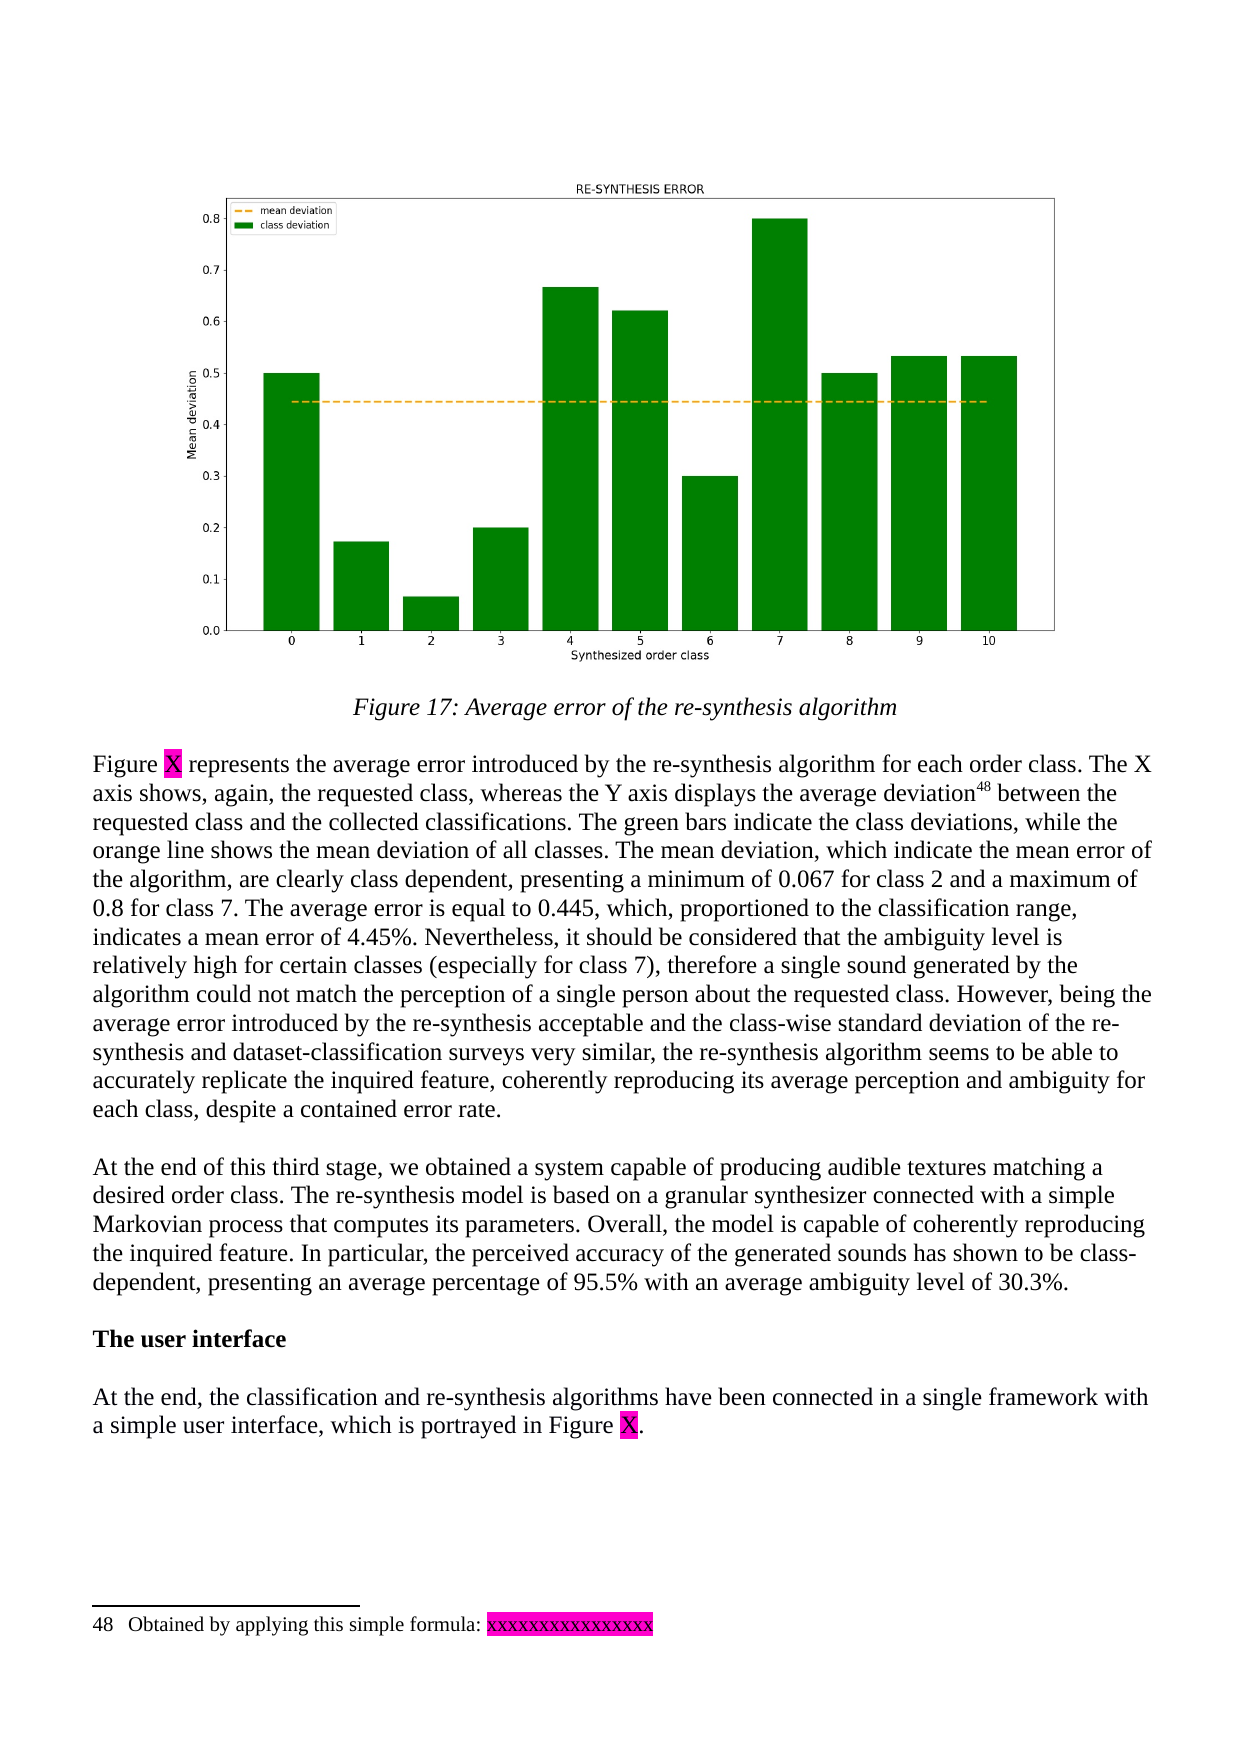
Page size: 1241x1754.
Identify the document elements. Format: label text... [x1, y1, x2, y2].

text At the end of this third stage, we obtained a system capable of producing audible textures matching a desired order class. The re-synthesis model is based on a granular synthesizer connected with a simple Markovian process that computes its parameters. Overall, the model is capable of coherently reproducing the inquired feature. In particular, the perceived accuracy of the generated sounds has shown to be class-dependent, presenting an average percentage of 95.5% with an average ambiguity level of 30.3%. [92, 1152, 1160, 1296]
text The user interface [92, 1324, 1160, 1353]
text Figure X represents the average error introduced by the re-synthesis algorithm for each order class. The X axis shows, again, the requested class, whereas the Y axis displays the average deviation between the requested class and the collected classifications. The green bars indicate the class deviations, while the orange line shows the mean deviation of all classes. The mean deviation, which indicate the mean error of the algorithm, are clearly class dependent, presenting a minimum of 0.067 for class 2 and a maximum of 0.8 for class 7. The average error is equal to 0.445, which, proportioned to the classification range, indicates a mean error of 4.45%. Nevertheless, it should be considered that the ambiguity level is relatively high for certain classes (especially for class 7), therefore a single sound generated by the algorithm could not match the perception of a single person about the requested class. However, being the average error introduced by the re-synthesis acceptable and the class-wise standard deviation of the re-synthesis and dataset-classification surveys very similar, the re-synthesis algorithm seems to be able to accurately replicate the inquired feature, coherently reproducing its average perception and ambiguity for each class, despite a contained error rate. [92, 749, 1160, 1123]
picture [92, 130, 1161, 692]
text Figure 17: Average error of the re-synthesis algorithm [92, 692, 1160, 721]
text Obtained by applying this simple formula: xxxxxxxxxxxxxxxx [92, 1612, 1160, 1636]
text At the end, the classification and re-synthesis algorithms have been connected in a single framework with a simple user interface, which is portrayed in Figure X. [92, 1382, 1160, 1439]
